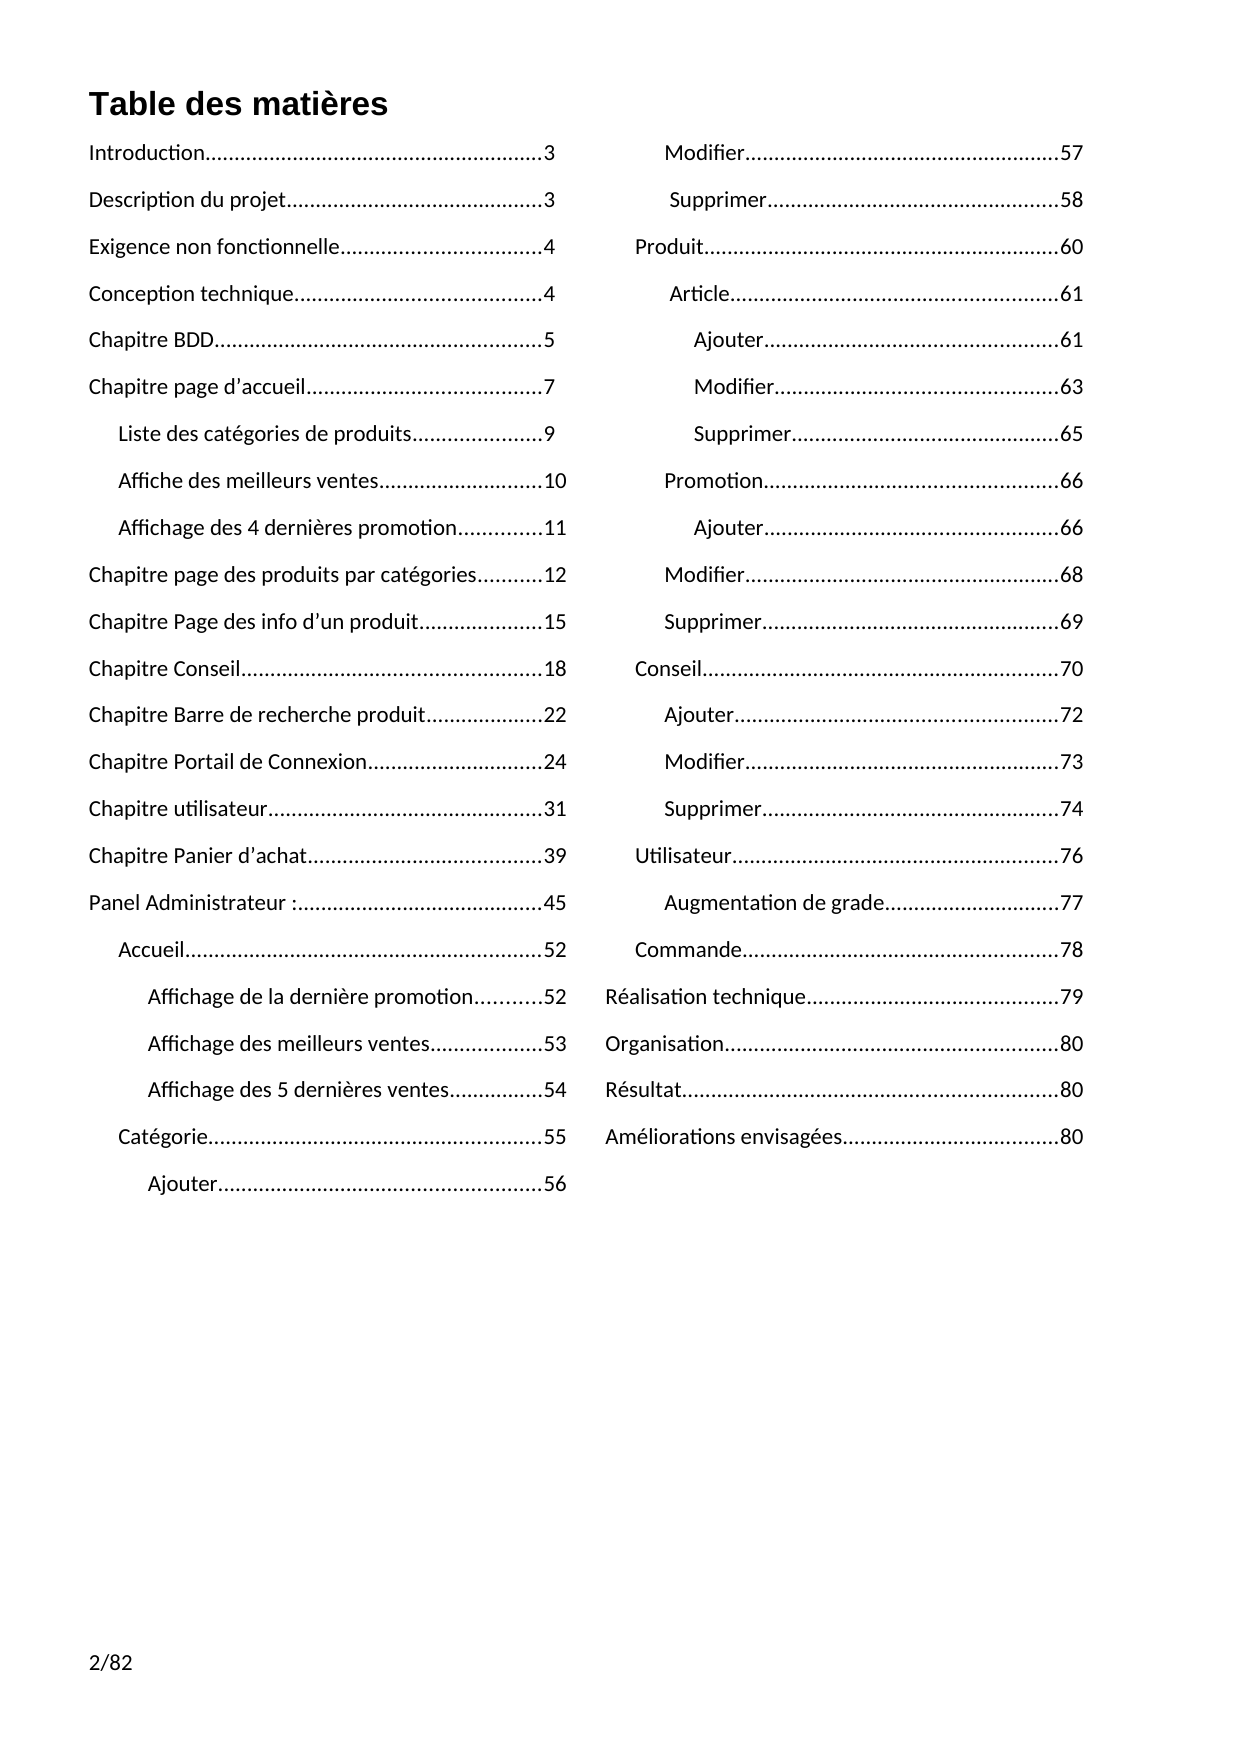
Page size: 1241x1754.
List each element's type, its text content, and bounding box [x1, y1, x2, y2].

text Article 61 [664, 279, 1092, 307]
text Affiche des meilleurs ventes 10 [118, 466, 576, 494]
text Conseil 70 [635, 654, 1092, 682]
subtitle Table des matières [89, 84, 1092, 122]
text Liste des catégories de produits 9 [118, 419, 576, 447]
text Résultat 80 [605, 1076, 1092, 1103]
text Chapitre Barre de recherche produit 22 [89, 701, 576, 728]
text Affichage des meilleurs ventes 53 [148, 1029, 576, 1057]
text Chapitre utilisateur 31 [89, 794, 576, 822]
text Description du projet 3 [89, 185, 576, 213]
text Commande 78 [635, 935, 1092, 963]
text Accueil 52 [118, 935, 576, 963]
text Modifier 57 [664, 138, 1092, 166]
text Exigence non fonctionnelle 4 [89, 232, 576, 260]
text Ajouter 56 [148, 1169, 576, 1197]
text Chapitre Conseil 18 [89, 654, 576, 682]
text Modifier 73 [664, 747, 1092, 775]
text Panel Administrateur : 45 [89, 888, 576, 916]
text Affichage de la dernière promotion 52 [148, 982, 576, 1010]
text Organisation 80 [605, 1029, 1092, 1057]
text Supprimer 74 [664, 794, 1092, 822]
text Catégorie 55 [118, 1122, 576, 1150]
text Supprimer 65 [694, 419, 1092, 447]
text Utilisateur 76 [635, 841, 1092, 869]
text Chapitre Portail de Connexion 24 [89, 747, 576, 775]
text Chapitre Page des info d’un produit 15 [89, 607, 576, 635]
text Affichage des 4 dernières promotion 11 [118, 513, 576, 541]
text Ajouter 61 [694, 326, 1092, 353]
text Produit 60 [635, 232, 1092, 260]
text Réalisation technique 79 [605, 982, 1092, 1010]
text Introduction 3 [89, 138, 576, 166]
text Affichage des 5 dernières ventes 54 [148, 1076, 576, 1103]
text Promotion 66 [664, 466, 1092, 494]
text Chapitre BDD 5 [89, 326, 576, 353]
text Chapitre Panier d’achat 39 [89, 841, 576, 869]
text Améliorations envisagées 80 [605, 1122, 1092, 1150]
text Chapitre page d’accueil 7 [89, 372, 576, 400]
text Modifier 68 [664, 560, 1092, 588]
text Augmentation de grade 77 [664, 888, 1092, 916]
text Ajouter 72 [664, 701, 1092, 728]
text Modifier 63 [694, 372, 1092, 400]
text Supprimer 58 [664, 185, 1092, 213]
text Supprimer 69 [664, 607, 1092, 635]
text Ajouter 66 [694, 513, 1092, 541]
text Chapitre page des produits par catégories 12 [89, 560, 576, 588]
text Conception technique 4 [89, 279, 576, 307]
